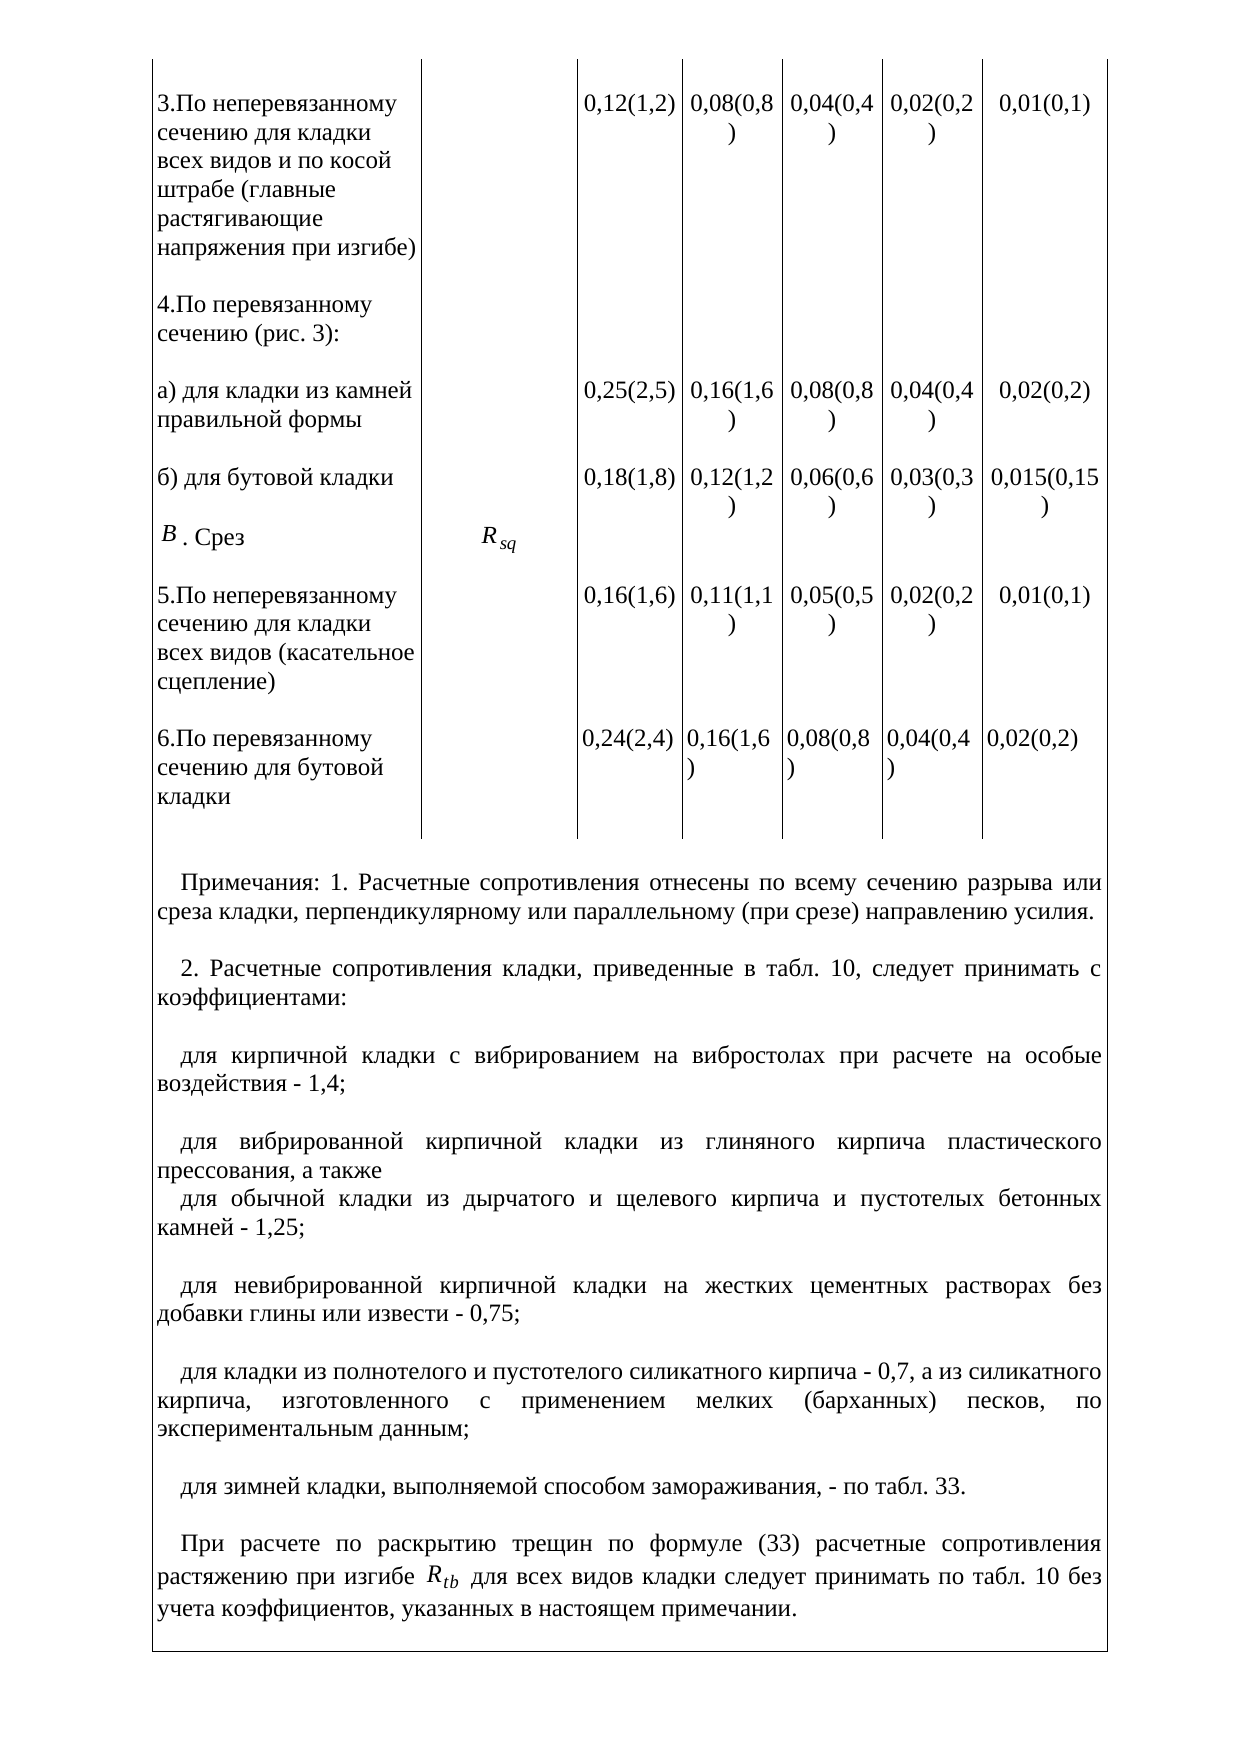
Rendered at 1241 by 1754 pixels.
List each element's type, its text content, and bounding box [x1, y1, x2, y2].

table_cell 0,16(1,6) [683, 724, 782, 838]
table_cell [422, 59, 577, 88]
table_cell [983, 59, 1107, 88]
table_cell 0,12(1,2) [578, 88, 682, 289]
table_cell 0,02(0,2) [883, 88, 982, 289]
table_cell 0,04(0,4) [783, 88, 882, 289]
table_cell [883, 519, 982, 580]
table_cell [783, 519, 882, 580]
table_cell 0,18(1,8) [578, 462, 682, 519]
table_cell [783, 59, 882, 88]
table_cell [578, 289, 682, 375]
table_cell [883, 289, 982, 375]
table_cell 0,05(0,5) [783, 580, 882, 723]
table_cell [422, 580, 577, 723]
table_cell 0,04(0,4) [883, 724, 982, 838]
table_cell 0,24(2,4) [578, 724, 682, 838]
table_cell . Срез [153, 519, 421, 580]
table_cell [422, 724, 577, 838]
table_cell [783, 289, 882, 375]
table_cell 0,01(0,1) [983, 580, 1107, 723]
table_cell [578, 519, 682, 580]
table_cell [883, 59, 982, 88]
table_cell [683, 289, 782, 375]
table_cell [983, 289, 1107, 375]
table_cell 0,08(0,8) [783, 375, 882, 462]
table_cell б) для бутовой кладки [153, 462, 421, 519]
table_cell 5.По неперевязанному сечению для кладки всех видов (касательное сцепление) [153, 580, 421, 723]
table_cell 0,11(1,1) [683, 580, 782, 723]
table_cell 0,02(0,2) [983, 724, 1107, 838]
table_cell 0,02(0,2) [983, 375, 1107, 462]
table_cell 0,08(0,8) [683, 88, 782, 289]
table_cell 0,04(0,4) [883, 375, 982, 462]
table_cell [422, 289, 577, 375]
table_cell 0,02(0,2) [883, 580, 982, 723]
table_cell 0,03(0,3) [883, 462, 982, 519]
table_cell 0,015(0,15) [983, 462, 1107, 519]
table_cell 0,01(0,1) [983, 88, 1107, 289]
table_cell [578, 59, 682, 88]
table_cell [683, 519, 782, 580]
table_cell 0,16(1,6) [578, 580, 682, 723]
table_cell 0,06(0,6) [783, 462, 882, 519]
table_cell [422, 88, 577, 289]
table_cell 4.По перевязанному сечению (рис. 3): [153, 289, 421, 375]
table_cell [153, 59, 421, 88]
table_cell [422, 375, 577, 462]
table_cell [983, 519, 1107, 580]
table_cell [683, 59, 782, 88]
table_cell 0,12(1,2) [683, 462, 782, 519]
table_cell а) для кладки из камней правильной формы [153, 375, 421, 462]
table_cell 6.По перевязанному сечению для бутовой кладки [153, 724, 421, 838]
table_cell [422, 519, 577, 580]
table_cell Примечания: 1. Расчетные сопротивления отнесены по всему сечению разрыва или среза кладки, перпендикулярному или параллельному (при срезе) направлению усилия. 2. Расчетные сопротивления кладки, приведенные в табл. 10, следует принимать с коэффициентами: для кирпичной кладки с вибрированием на вибростолах при расчете на особые воздействия - 1,4; для вибрированной кирпичной кладки из глиняного кирпича пластического прессования, а также для обычной кладки из дырчатого и щелевого кирпича и пустотелых бетонных камней - 1,25; для невибрированной кирпичной кладки на жестких цементных растворах без добавки глины или извести - 0,75; для кладки из полнотелого и пустотелого силикатного кирпича - 0,7, а из силикатного кирпича, изготовленного с применением мелких (барханных) песков, по экспериментальным данным; для зимней кладки, выполняемой способом замораживания, - по табл. 33. При расчете по раскрытию трещин по формуле (33) расчетные сопротивления растяжению при изгибе для всех видов кладки следует принимать по табл. 10 без учета коэффициентов, указанных в настоящем примечании. [153, 839, 1107, 1651]
table_cell 0,25(2,5) [578, 375, 682, 462]
table_cell 0,16(1,6) [683, 375, 782, 462]
table_cell 0,08(0,8) [783, 724, 882, 838]
table_cell 3.По неперевязанному сечению для кладки всех видов и по косой штрабе (главные растягивающие напряжения при изгибе) [153, 88, 421, 289]
table_cell [422, 462, 577, 519]
